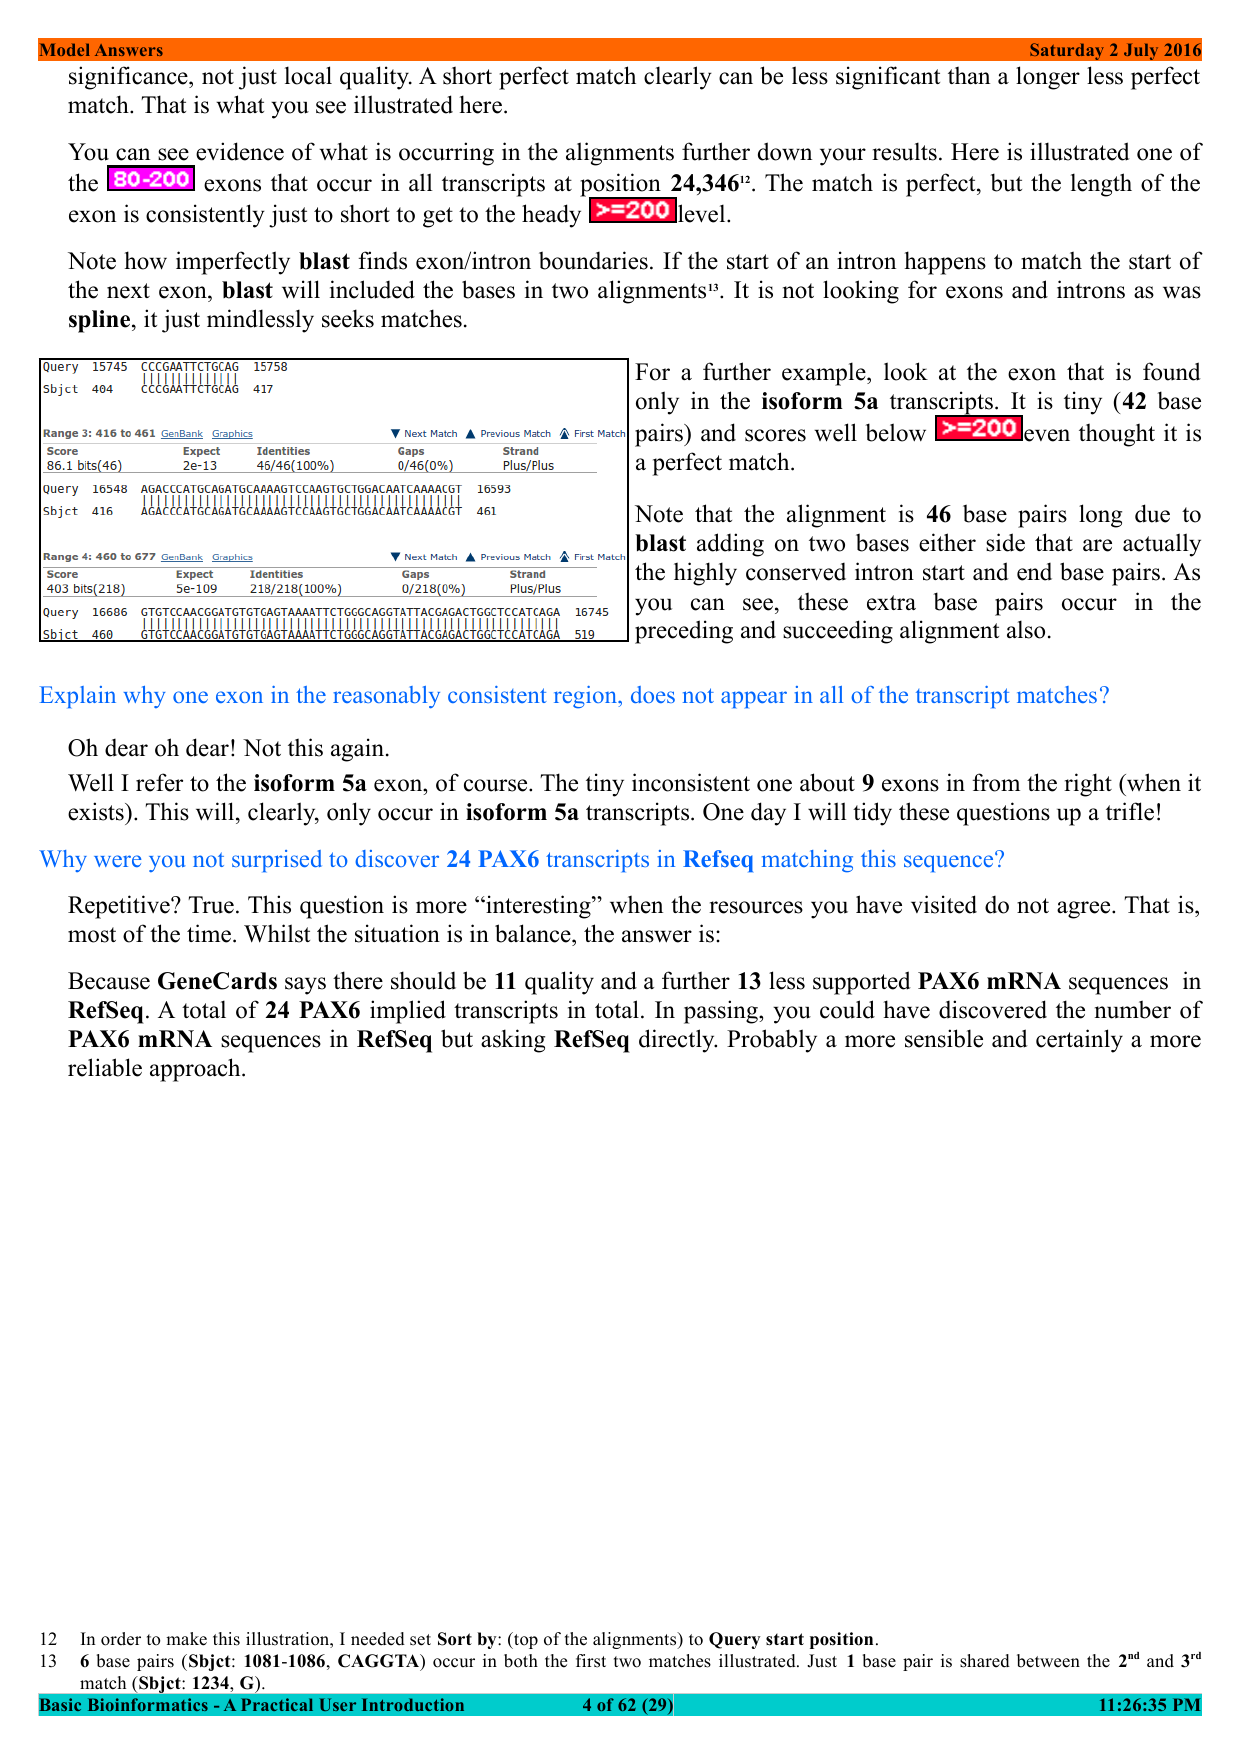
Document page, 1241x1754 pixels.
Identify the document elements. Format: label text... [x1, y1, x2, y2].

text significance, not just local quality. A short perfect match clearly can be less significant than a longer less perfect match. That is what you see illustrated here. [68, 61, 1202, 119]
text Note how imperfectly blast finds exon/intron boundaries. If the start of an intron happens to match the start of the next exon, blast will included the bases in two alignments. It is not looking for exons and introns as was spline, it just mindlessly seeks matches. [68, 246, 1202, 333]
text You can see evidence of what is occurring in the alignments further down your results. Here is illustrated one of the exons that occur in all transcripts at position 24,346. The match is perfect, but the length of the exon is consistently just to short to get to the heady level. [68, 136, 1202, 228]
text In order to make this illustration, I needed set Sort by: (top of the alignments) to Query start position. [38, 1627, 1202, 1649]
picture [109, 168, 193, 189]
text Because GeneCards says there should be 11 quality and a further 13 less supported PAX6 mRNA sequences in RefSeq. A total of 24 PAX6 implied transcripts in total. In passing, you could have discovered the number of PAX6 mRNA sequences in RefSeq but asking RefSeq directly. Probably a more sensible and certainly a more reliable approach. [68, 966, 1202, 1082]
text Repetitive? True. This question is more “interesting” when the resources you have visited do not agree. That is, most of the time. Whilst the situation is in balance, the answer is: [68, 890, 1202, 948]
text Note that the alignment is 46 base pairs long due to blast adding on two bases either side that are actually the highly conserved intron start and end base pairs. As you can see, these extra base pairs occur in the preceding and succeeding alignment also. [38, 499, 1202, 644]
picture [41, 360, 627, 640]
text For a further example, look at the exon that is found only in the isoform 5a transcripts. It is tiny (42 base pairs) and scores well below even thought it is a perfect match. [629, 357, 1202, 476]
picture [937, 417, 1021, 439]
text Oh dear oh dear! Not this again. [68, 733, 1202, 762]
picture [591, 199, 675, 221]
text 6 base pairs (Sbjct: 1081-1086, CAGGTA) occur in both the first two matches illustrated. Just 1 base pair is shared between the 2nd and 3rd match (Sbjct: 1234, G). [38, 1649, 1202, 1693]
text Why were you not surprised to discover 24 PAX6 transcripts in Refseq matching this sequence? [38, 843, 1202, 872]
text Explain why one exon in the reasonably consistent region, does not appear in all of the transcript matches? [38, 680, 1202, 709]
text Well I refer to the isoform 5a exon, of course. The tiny inconsistent one about 9 exons in from the right (when it exists). This will, clearly, only occur in isoform 5a transcripts. One day I will tidy these questions up a trifle! [68, 768, 1202, 826]
